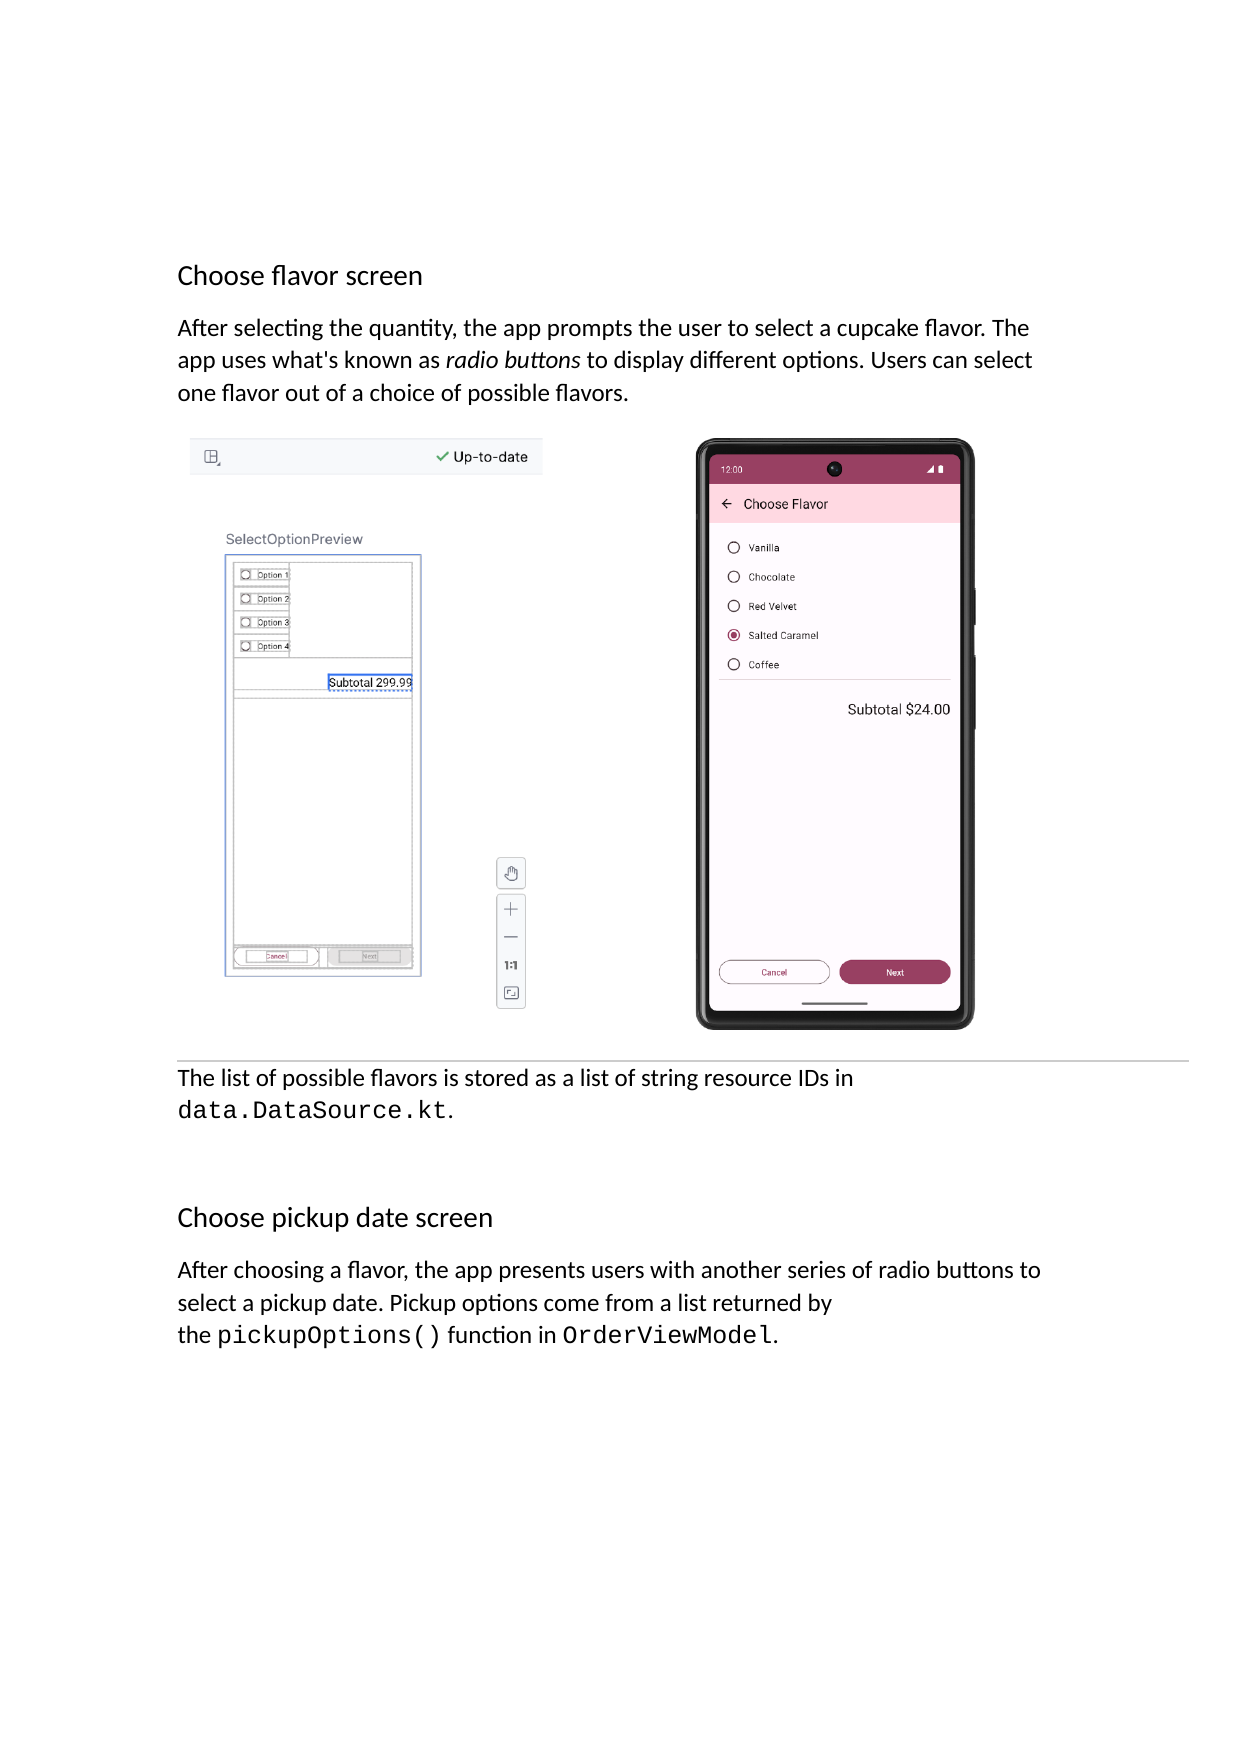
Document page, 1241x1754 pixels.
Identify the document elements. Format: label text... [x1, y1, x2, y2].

text After choosing a flavor, the app presents users with another series of radio buttons to select a pickup date. Pickup options come from a list returned by the pickupOptions() function in OrderViewModel. [177, 1254, 1063, 1351]
text Choose flavor screen [177, 257, 1063, 293]
text The list of possible flavors is stored as a list of string resource IDs in data.DataSource.kt. [177, 1062, 1063, 1126]
text Choose pickup date screen [177, 1199, 1063, 1235]
text After selecting the quantity, the app prompts the user to select a cupcake flavor. The app uses what's known as radio buttons to display different options. Users can select one flavor out of a choice of possible flavors. [177, 312, 1063, 407]
table_header [177, 426, 683, 1060]
table_header [683, 426, 1189, 1060]
